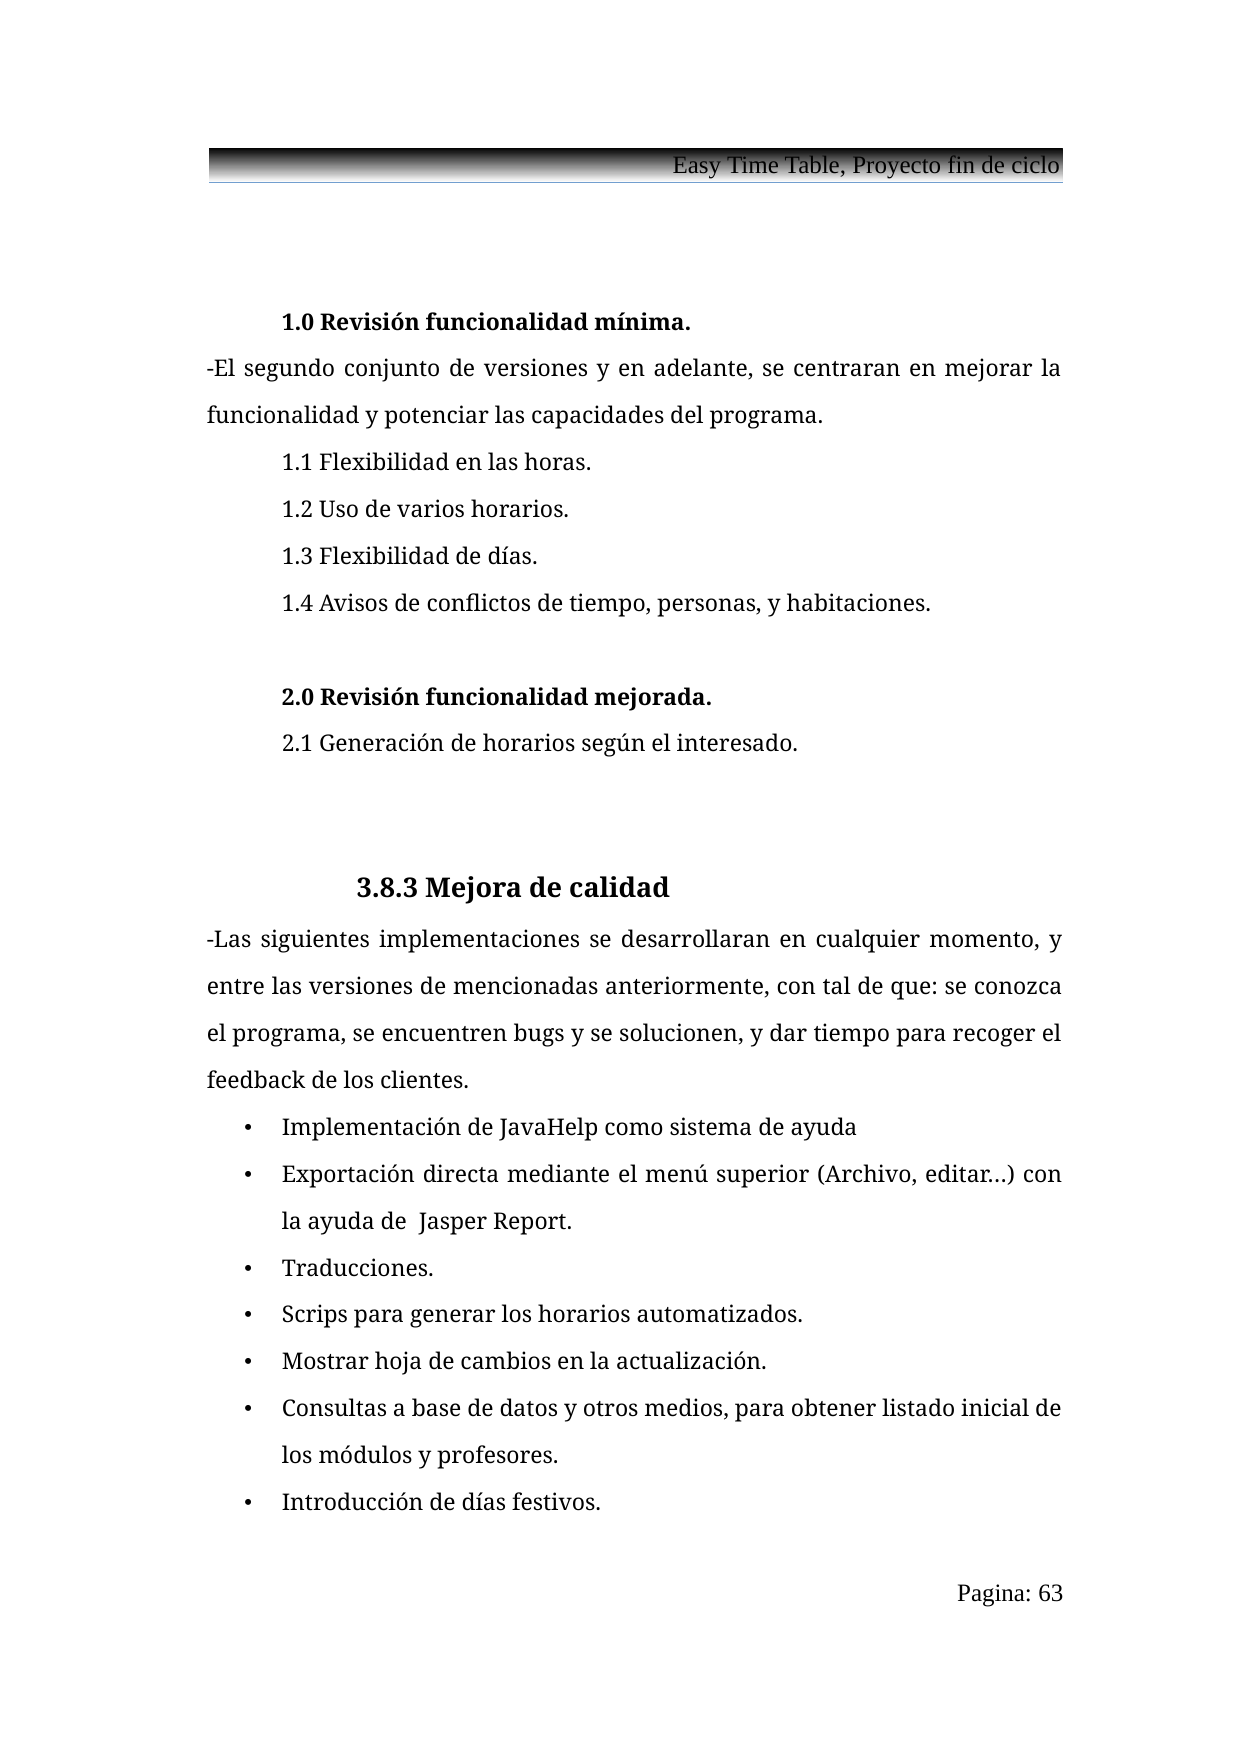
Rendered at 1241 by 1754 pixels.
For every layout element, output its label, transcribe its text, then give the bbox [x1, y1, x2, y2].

text -El segundo conjunto de versiones y en adelante, se centraran en mejorar la funcionalidad y potenciar las capacidades del programa. [207, 352, 1063, 431]
list Mostrar hoja de cambios en la actualización. [244, 1345, 1063, 1376]
text 1.4 Avisos de conflictos de tiempo, personas, y habitaciones. [207, 587, 1063, 618]
list Implementación de JavaHelp como sistema de ayuda [244, 1111, 1063, 1142]
text 1.2 Uso de varios horarios. [207, 493, 1063, 524]
list Introducción de días festivos. [244, 1486, 1063, 1517]
text 2.0 Revisión funcionalidad mejorada. [207, 681, 1063, 712]
text 1.3 Flexibilidad de días. [207, 540, 1063, 571]
list Consultas a base de datos y otros medios, para obtener listado inicial de los módulos y profesores. [244, 1392, 1063, 1470]
text 3.8.3 Mejora de calidad [207, 868, 1063, 905]
list Exportación directa mediante el menú superior (Archivo, editar…) con la ayuda de Jasper Report. [244, 1158, 1063, 1236]
text -Las siguientes implementaciones se desarrollaran en cualquier momento, y entre las versiones de mencionadas anteriormente, con tal de que: se conozca el programa, se encuentren bugs y se solucionen, y dar tiempo para recoger el feedback de los clientes. [207, 923, 1063, 1095]
list Traducciones. [244, 1251, 1063, 1283]
text 1.0 Revisión funcionalidad mínima. [207, 306, 1063, 337]
list Scrips para generar los horarios automatizados. [244, 1298, 1063, 1329]
text 1.1 Flexibilidad en las horas. [207, 446, 1063, 477]
text 2.1 Generación de horarios según el interesado. [207, 727, 1063, 759]
